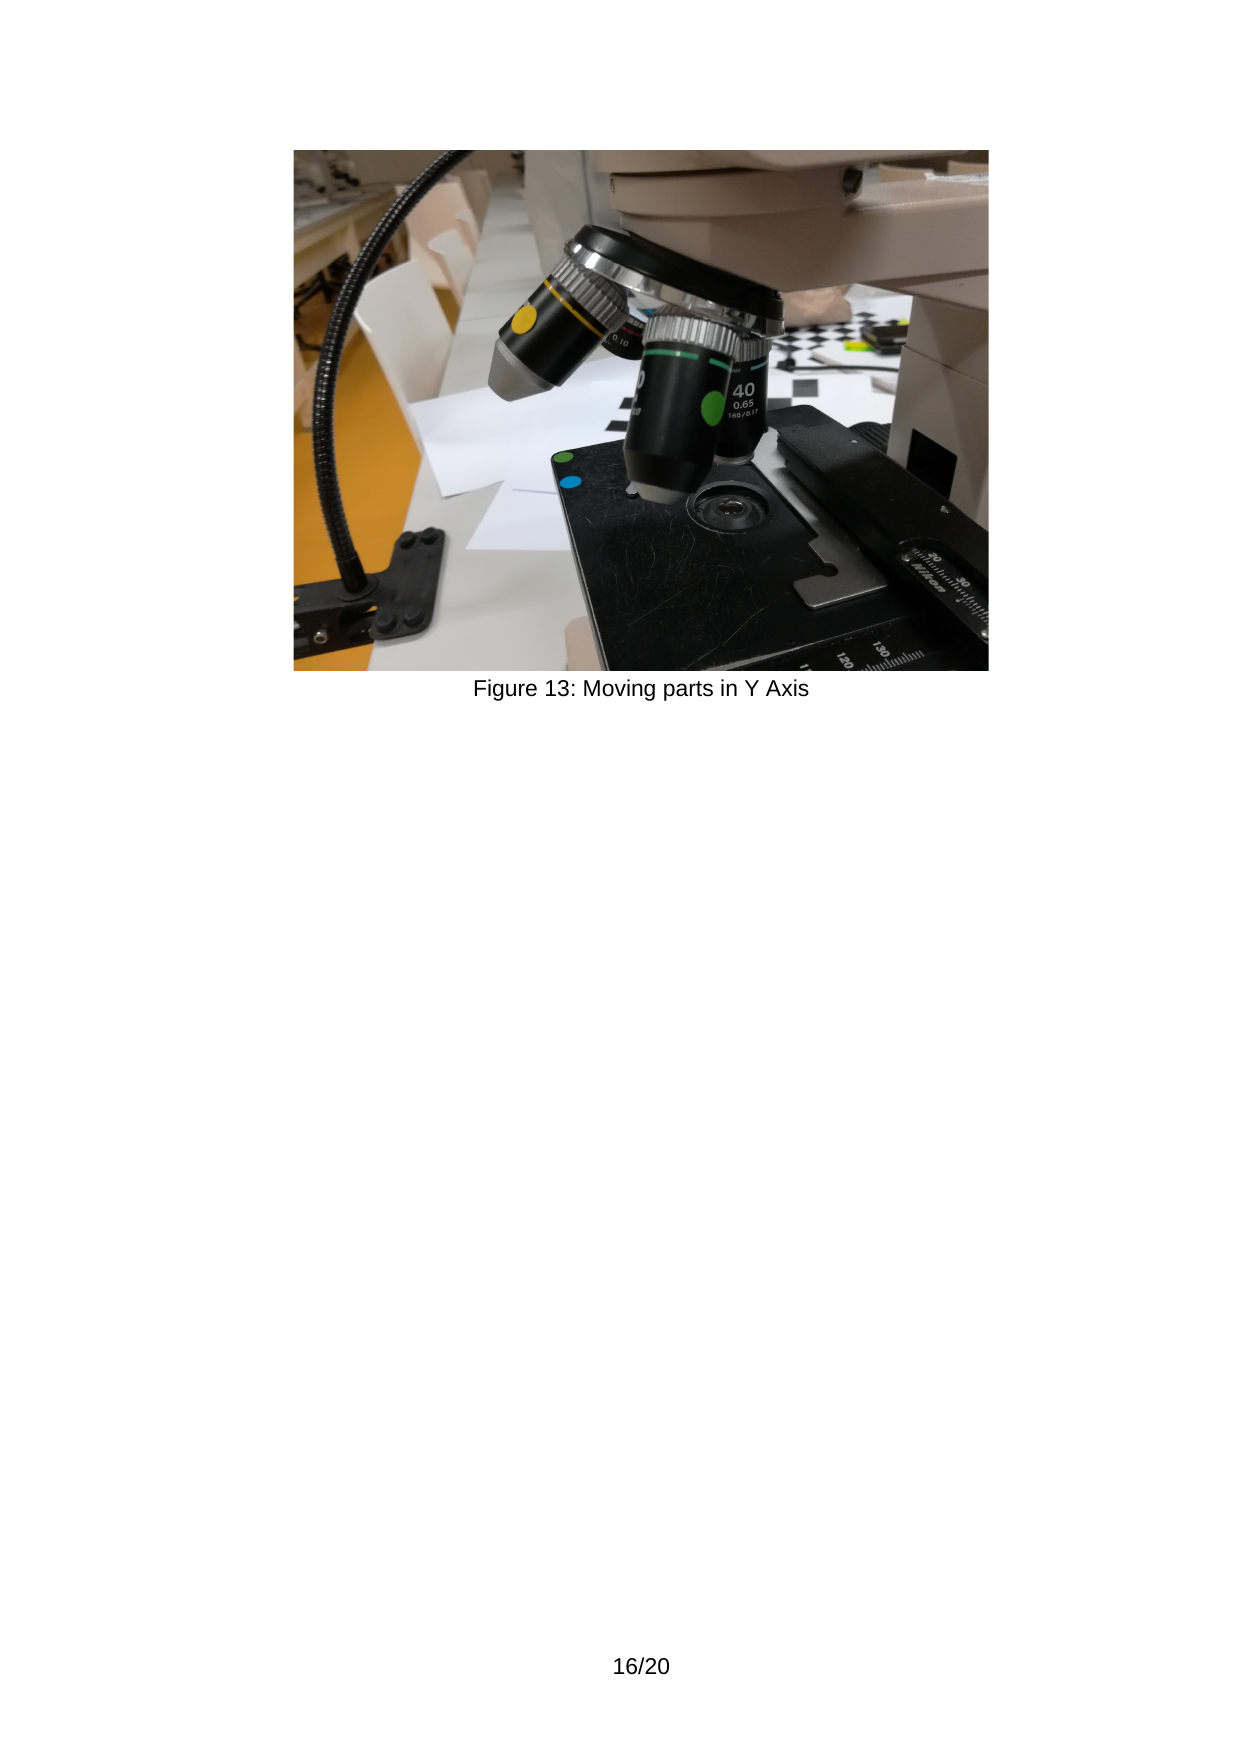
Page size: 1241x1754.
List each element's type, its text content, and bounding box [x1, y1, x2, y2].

text Figure 13: Moving parts in Y Axis [192, 675, 1090, 701]
picture [293, 150, 989, 671]
